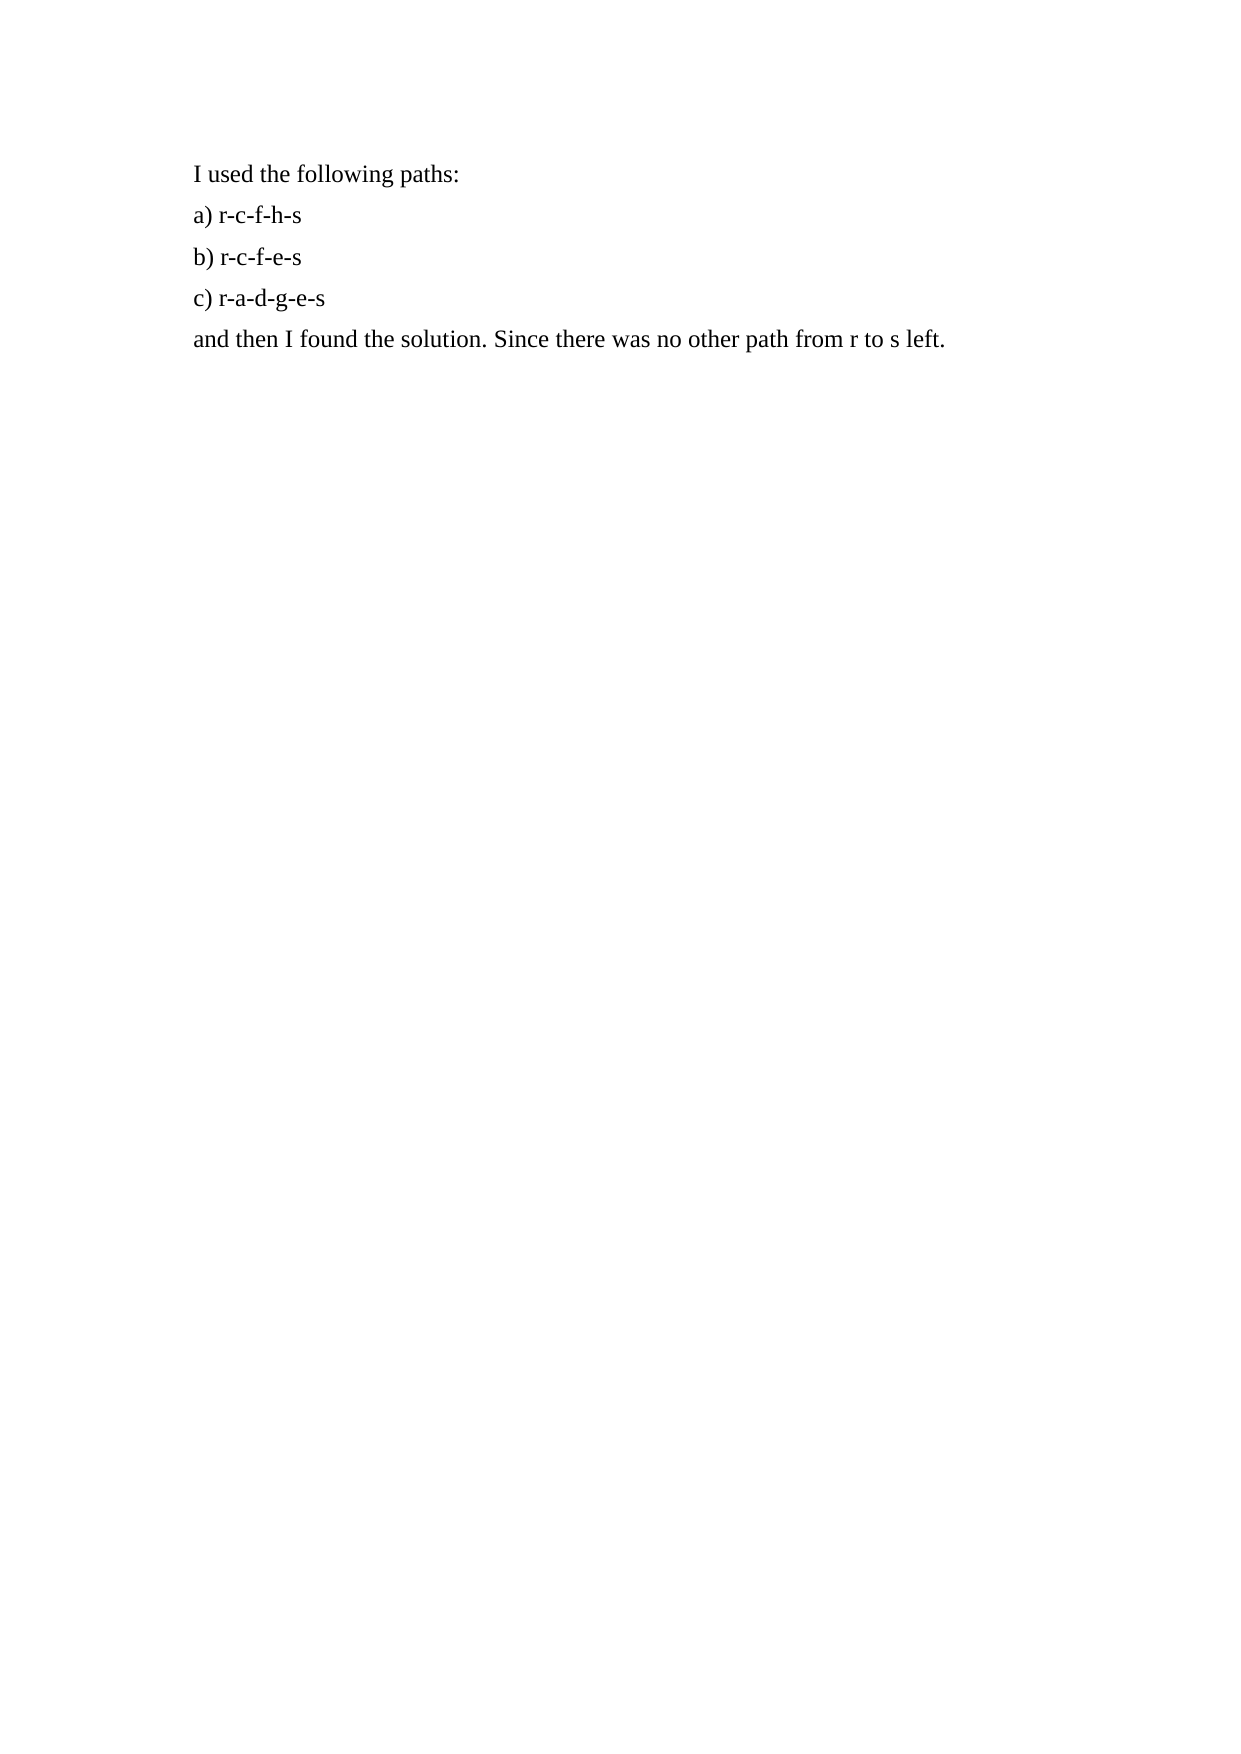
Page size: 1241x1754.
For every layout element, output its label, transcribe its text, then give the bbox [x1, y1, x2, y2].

list and then I found the solution. Since there was no other path from r to s left. [156, 324, 1122, 353]
list a) r-c-f-h-s [156, 201, 1122, 229]
list b) r-c-f-e-s [156, 242, 1122, 271]
list I used the following paths: [156, 159, 1122, 188]
list c) r-a-d-g-e-s [156, 283, 1122, 312]
